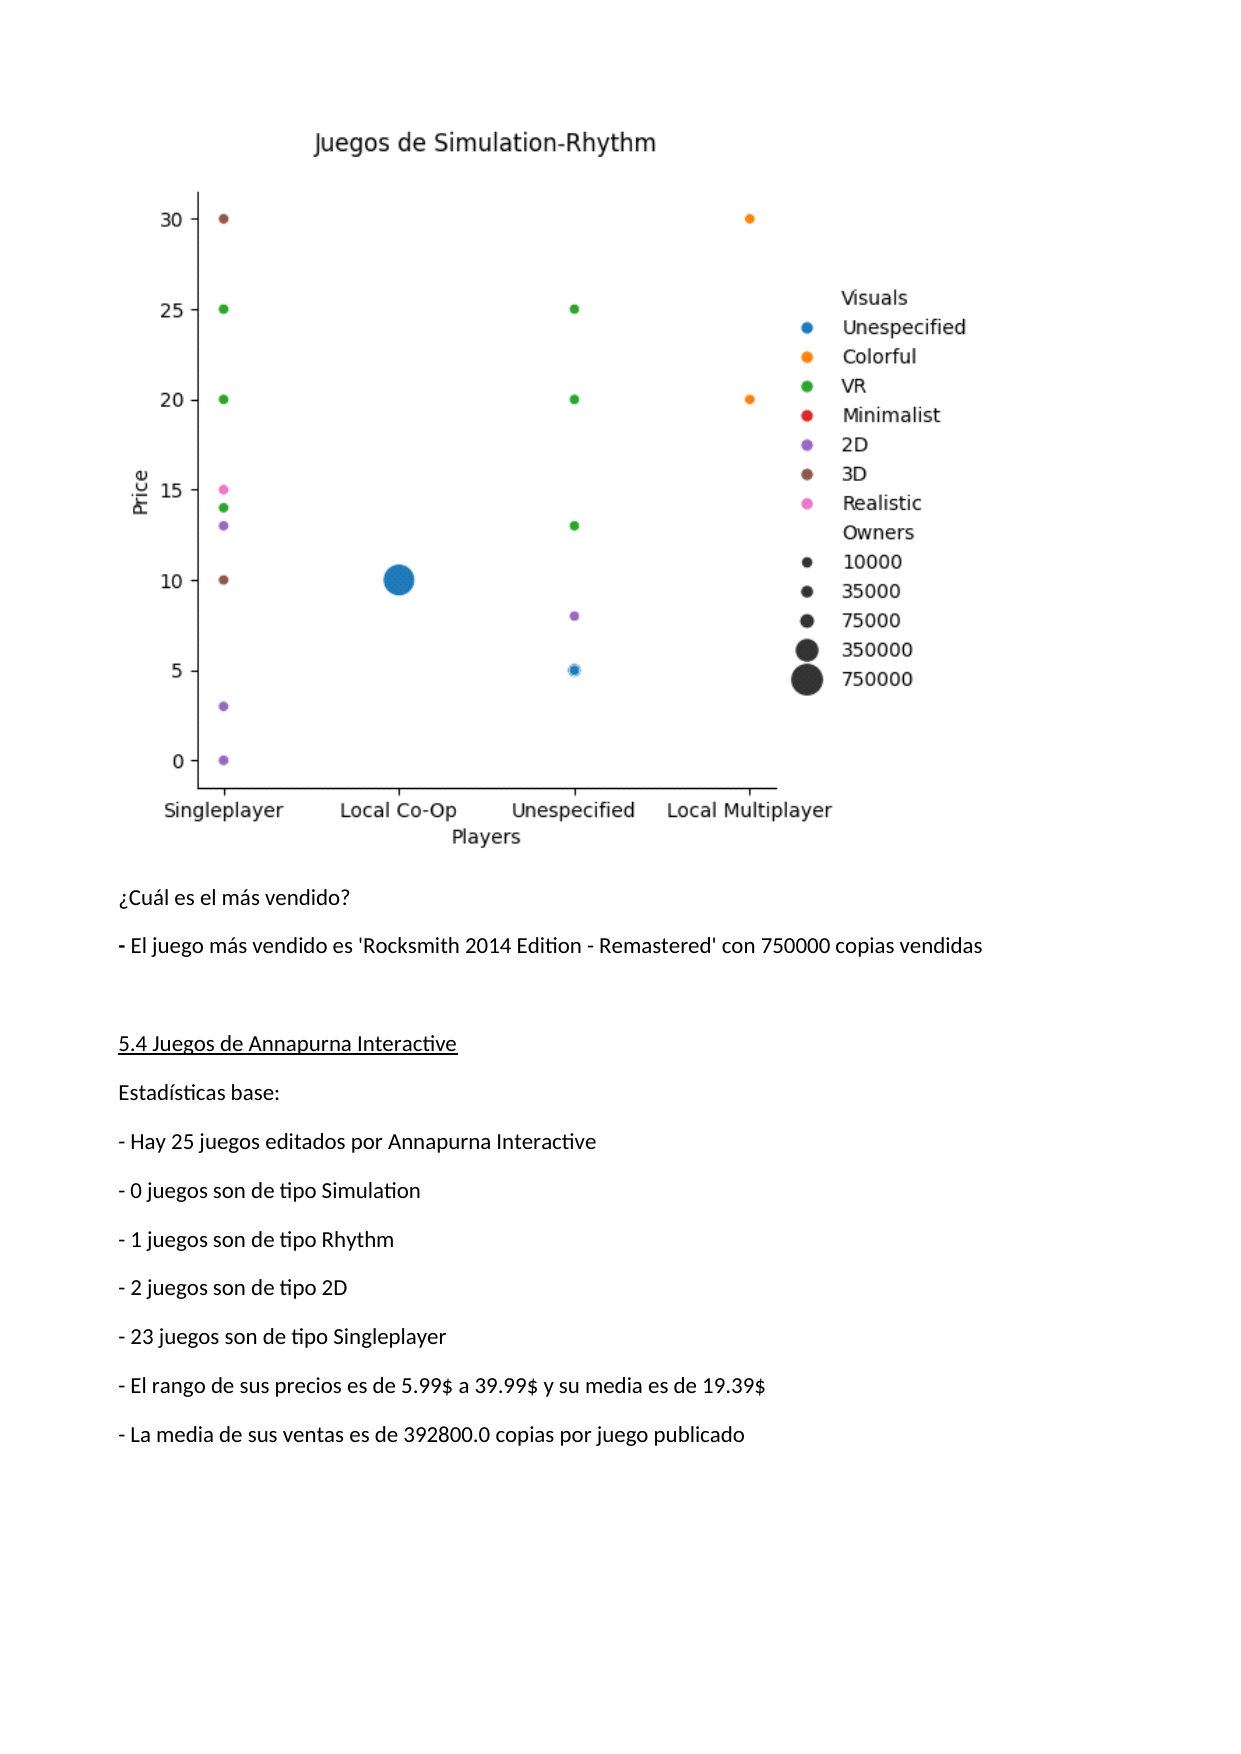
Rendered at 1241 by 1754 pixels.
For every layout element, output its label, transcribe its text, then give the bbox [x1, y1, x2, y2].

text - El juego más vendido es 'Rocksmith 2014 Edition - Remastered' con 750000 copias vendidas [118, 932, 1122, 959]
text - 1 juegos son de tipo Rhythm [118, 1225, 1122, 1253]
text Estadísticas base: [118, 1078, 1122, 1106]
text - 23 juegos son de tipo Singleplayer [118, 1322, 1122, 1350]
text - La media de sus ventas es de 392800.0 copias por juego publicado [118, 1420, 1122, 1448]
text - 2 juegos son de tipo 2D [118, 1273, 1122, 1302]
text ¿Cuál es el más vendido? [118, 883, 1122, 911]
text - El rango de sus precios es de 5.99$ a 39.99$ y su media es de 19.39$ [118, 1371, 1122, 1399]
text - Hay 25 juegos editados por Annapurna Interactive [118, 1127, 1122, 1155]
text - 0 juegos son de tipo Simulation [118, 1176, 1122, 1204]
text 5.4 Juegos de Annapurna Interactive [118, 1029, 1122, 1057]
